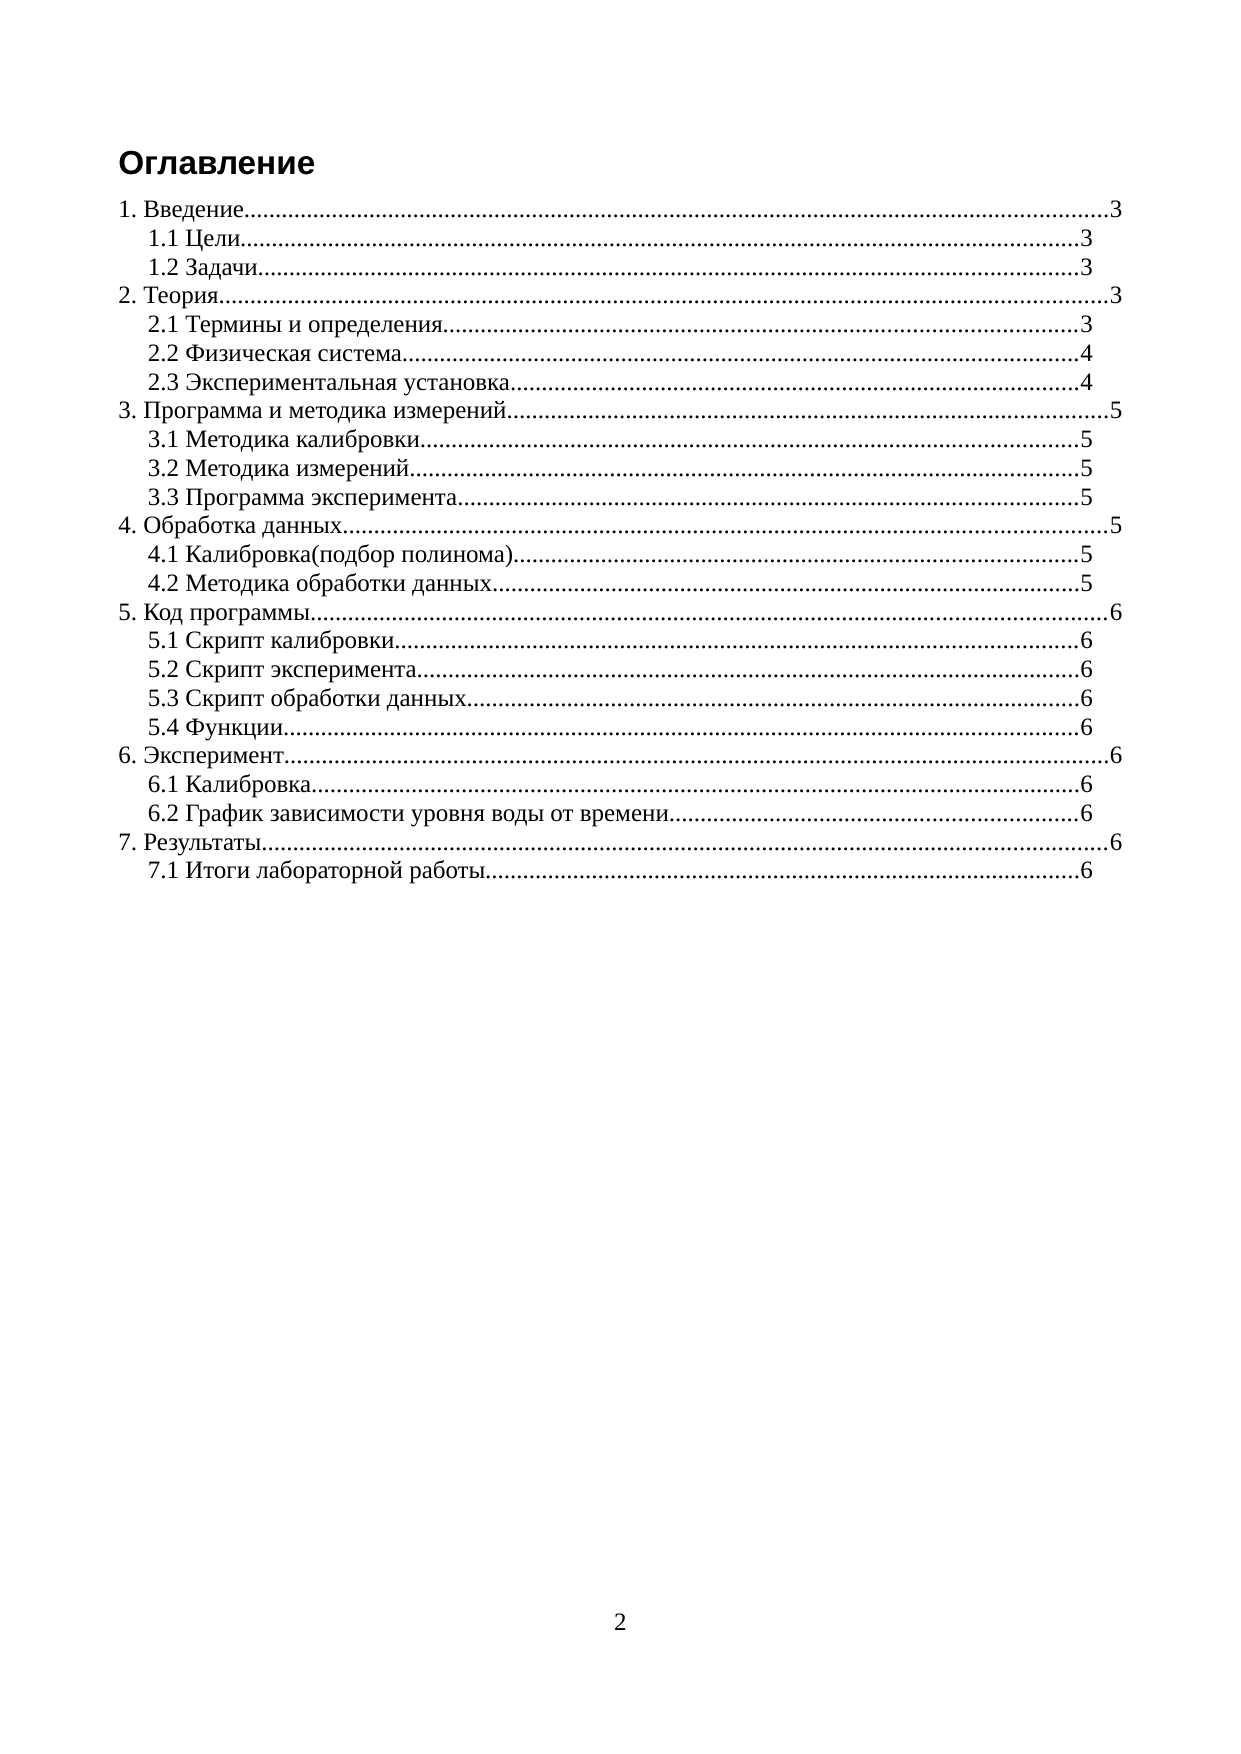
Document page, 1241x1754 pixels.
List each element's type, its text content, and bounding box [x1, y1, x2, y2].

text 6.2 График зависимости уровня воды от времени 6 [148, 798, 1122, 827]
text 3.1 Методика калибровки 5 [148, 424, 1122, 453]
text 6.1 Калибровка 6 [148, 769, 1122, 798]
text 3. Программа и методика измерений 5 [118, 395, 1122, 424]
subtitle Оглавление [118, 143, 1122, 182]
text 4.2 Методика обработки данных 5 [148, 568, 1122, 597]
text 2.1 Термины и определения 3 [148, 309, 1122, 338]
text 1. Введение 3 [118, 194, 1122, 223]
text 3.3 Программа эксперимента 5 [148, 482, 1122, 510]
text 5.2 Скрипт эксперимента 6 [148, 654, 1122, 683]
text 2. Теория 3 [118, 280, 1122, 309]
text 1.1 Цели 3 [148, 223, 1122, 252]
text 6. Эксперимент 6 [118, 740, 1122, 769]
text 4. Обработка данных 5 [118, 510, 1122, 539]
text 4.1 Калибровка(подбор полинома) 5 [148, 539, 1122, 568]
text 2.3 Экспериментальная установка 4 [148, 367, 1122, 395]
text 2.2 Физическая система 4 [148, 338, 1122, 367]
text 7.1 Итоги лабораторной работы 6 [148, 855, 1122, 884]
text 5. Код программы 6 [118, 597, 1122, 625]
text 3.2 Методика измерений 5 [148, 453, 1122, 482]
text 5.3 Скрипт обработки данных 6 [148, 683, 1122, 712]
text 1.2 Задачи 3 [148, 252, 1122, 280]
text 5.1 Скрипт калибровки 6 [148, 625, 1122, 654]
text 7. Результаты 6 [118, 827, 1122, 855]
text 5.4 Функции 6 [148, 712, 1122, 740]
